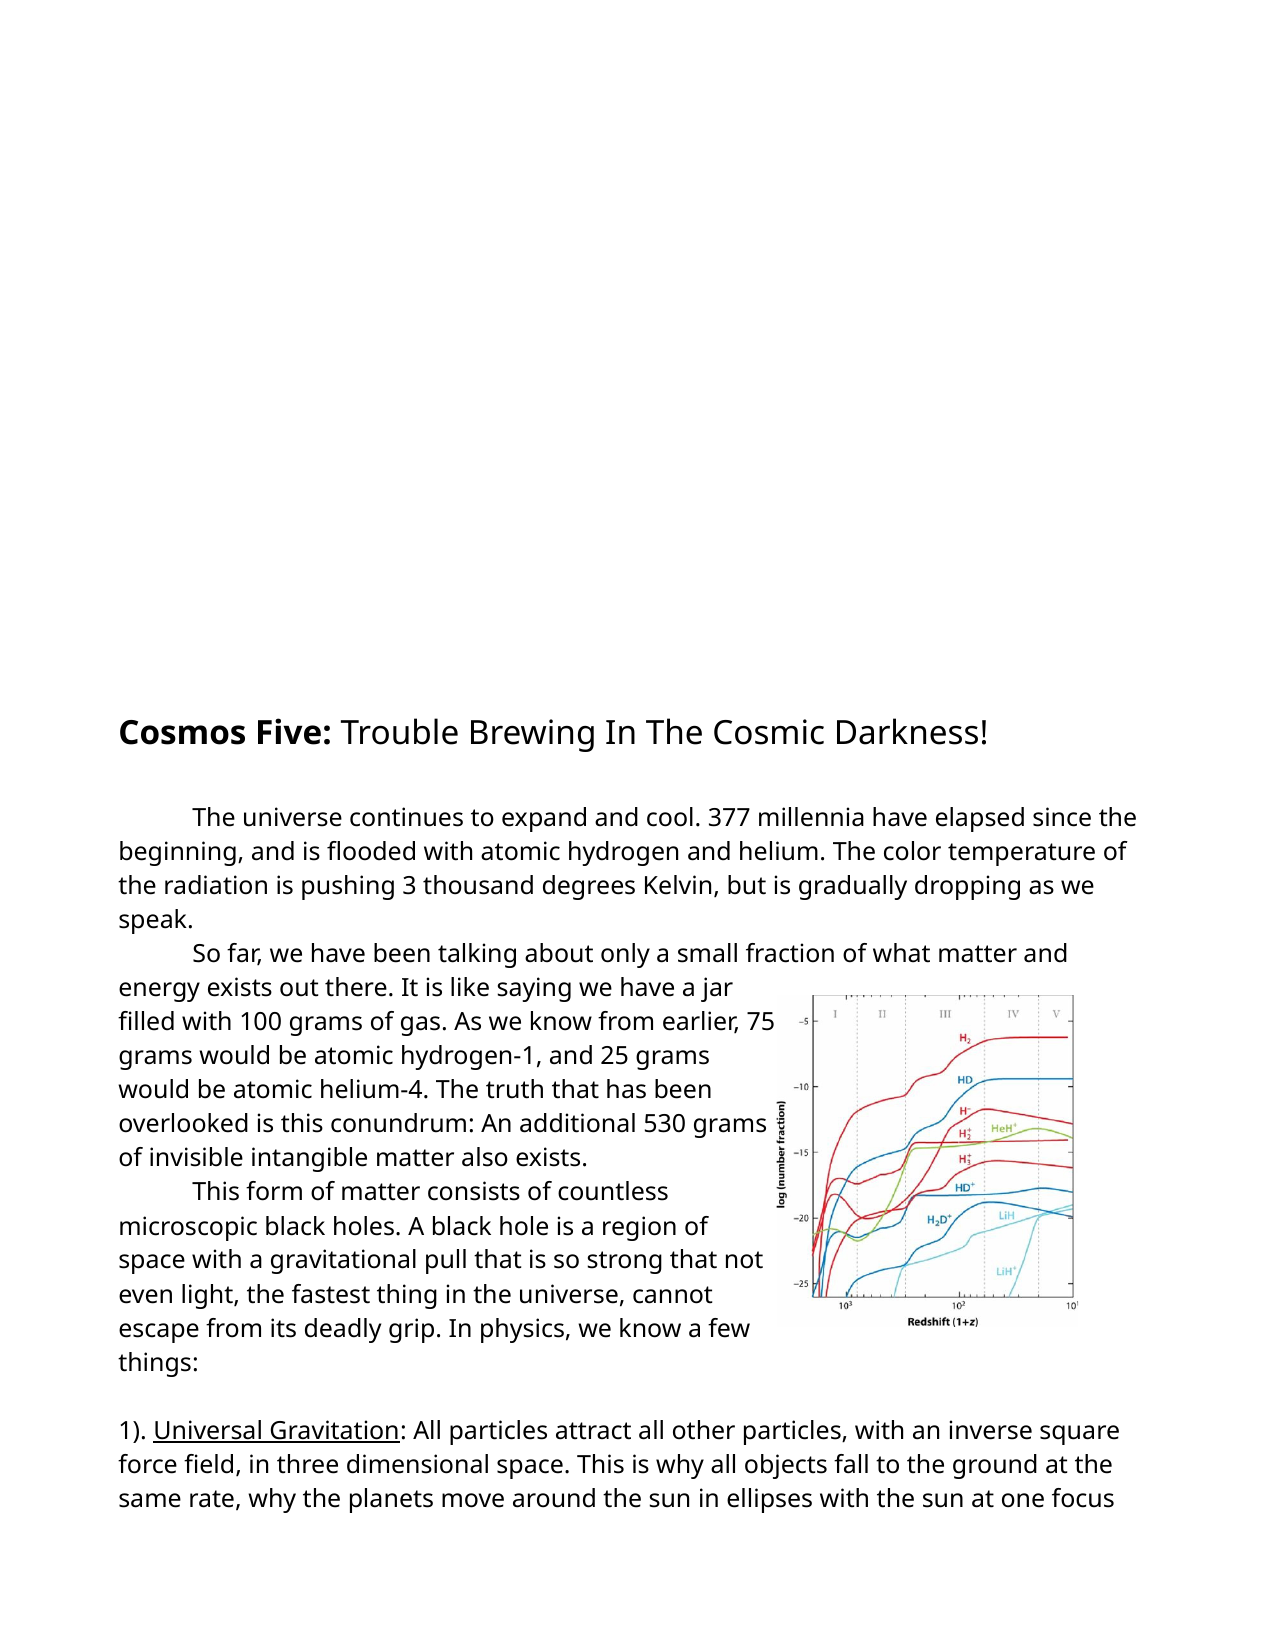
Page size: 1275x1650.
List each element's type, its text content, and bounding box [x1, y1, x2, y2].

text The universe continues to expand and cool. 377 millennia have elapsed since the beginning, and is flooded with atomic hydrogen and helium. The color temperature of the radiation is pushing 3 thousand degrees Kelvin, but is gradually dropping as we speak. [118, 799, 1157, 936]
picture [776, 995, 1079, 1327]
text 1). Universal Gravitation: All particles attract all other particles, with an inverse square force field, in three dimensional space. This is why all objects fall to the ground at the same rate, why the planets move around the sun in ellipses with the sun at one focus [118, 1412, 1157, 1515]
text Cosmos Five: Trouble Brewing In The Cosmic Darkness! [118, 708, 1157, 754]
text This form of matter consists of countless microscopic black holes. A black hole is a region of space with a gravitational pull that is so strong that not even light, the fastest thing in the universe, cannot escape from its deadly grip. In physics, we know a few things: [118, 1174, 1157, 1378]
text So far, we have been talking about only a small fraction of what matter and energy exists out there. It is like saying we have a jar filled with 100 grams of gas. As we know from earlier, 75 grams would be atomic hydrogen-1, and 25 grams would be atomic helium-4. The truth that has been overlooked is this conundrum: An additional 530 grams of invisible intangible matter also exists. [118, 936, 1157, 1174]
